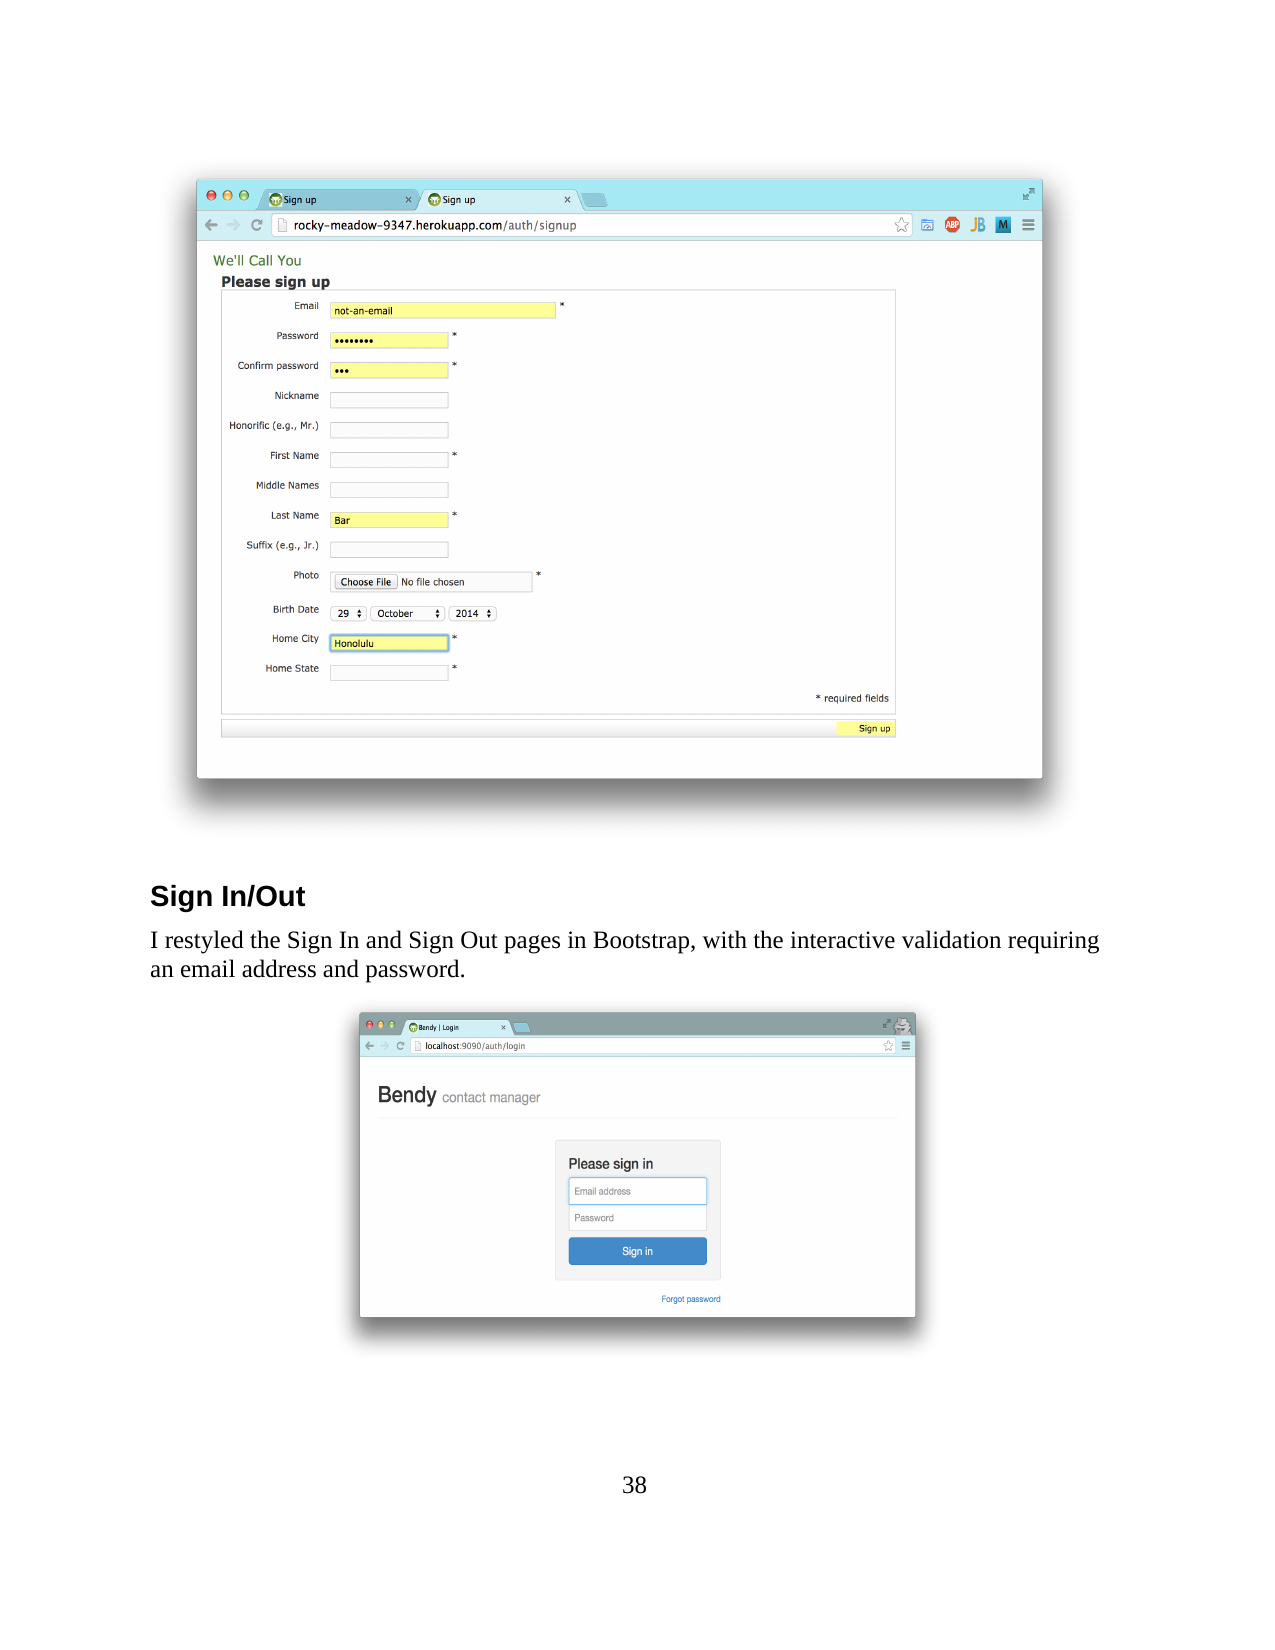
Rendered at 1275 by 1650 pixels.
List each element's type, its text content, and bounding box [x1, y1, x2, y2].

subtitle Sign In/Out [150, 879, 1125, 913]
picture [328, 991, 947, 1366]
text I restyled the Sign In and Sign Out pages in Bootstrap, with the interactive validation requiring an email address and password. [150, 925, 1125, 983]
picture [150, 150, 1089, 846]
